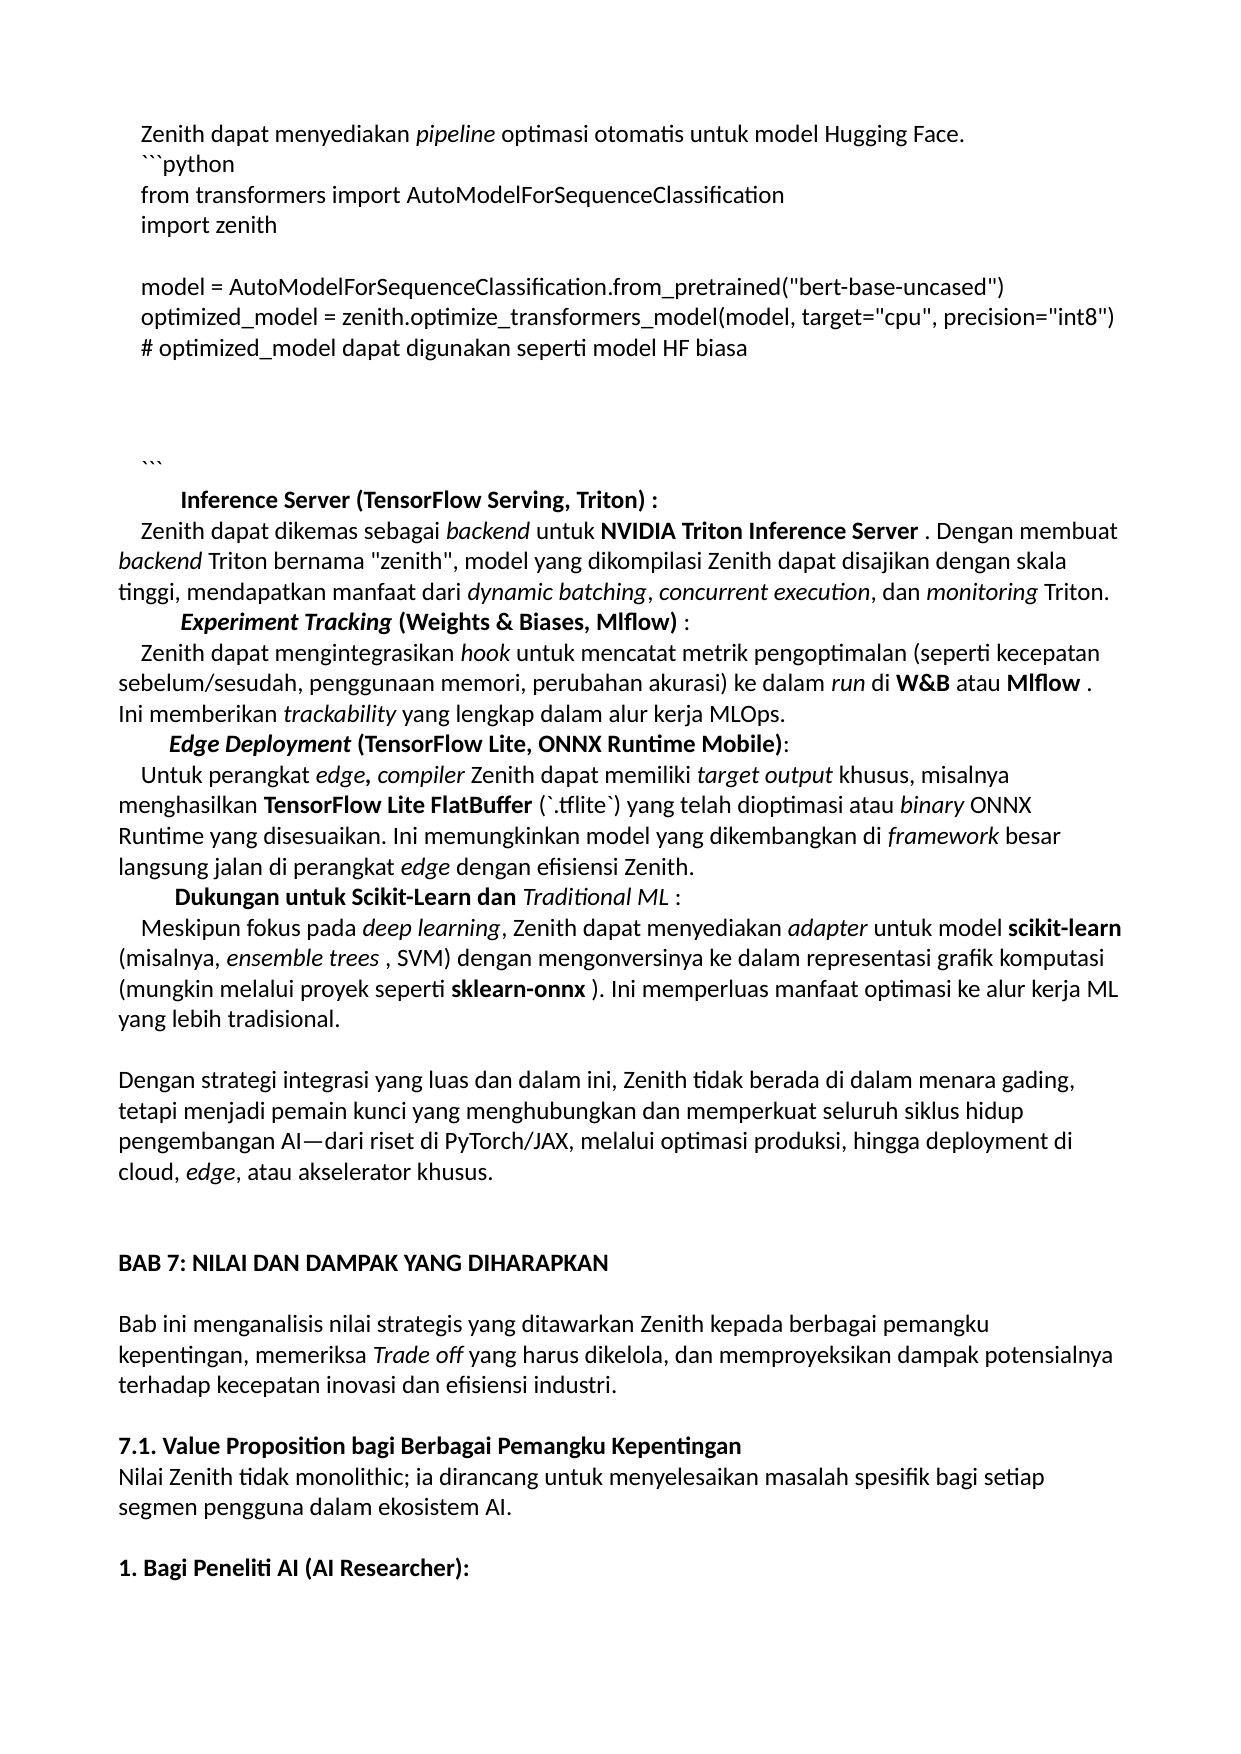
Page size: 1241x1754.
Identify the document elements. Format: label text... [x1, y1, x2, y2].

text Zenith dapat menyediakan pipeline optimasi otomatis untuk model Hugging Face. [118, 118, 1122, 149]
text 7.1. Value Proposition bagi Berbagai Pemangku Kepentingan [118, 1431, 1122, 1461]
text 1. Bagi Peneliti AI (AI Researcher): [118, 1553, 1122, 1583]
text import zenith [118, 210, 1122, 240]
text from transformers import AutoModelForSequenceClassification [118, 179, 1122, 210]
text optimized_model = zenith.optimize_transformers_model(model, target="cpu", precision="int8") [118, 301, 1122, 332]
text Dukungan untuk Scikit-Learn dan Traditional ML : [118, 881, 1122, 912]
text Edge Deployment (TensorFlow Lite, ONNX Runtime Mobile): [118, 728, 1122, 759]
text model = AutoModelForSequenceClassification.from_pretrained("bert-base-uncased") [118, 271, 1122, 301]
text Bab ini menganalisis nilai strategis yang ditawarkan Zenith kepada berbagai pemangku kepentingan, memeriksa Trade off yang harus dikelola, dan memproyeksikan dampak potensialnya terhadap kecepatan inovasi dan efisiensi industri. [118, 1308, 1122, 1400]
text Untuk perangkat edge, compiler Zenith dapat memiliki target output khusus, misalnya menghasilkan TensorFlow Lite FlatBuffer (`.tflite`) yang telah dioptimasi atau binary ONNX Runtime yang disesuaikan. Ini memungkinkan model yang dikembangkan di framework besar langsung jalan di perangkat edge dengan efisiensi Zenith. [118, 759, 1122, 881]
text Dengan strategi integrasi yang luas dan dalam ini, Zenith tidak berada di dalam menara gading, tetapi menjadi pemain kunci yang menghubungkan dan memperkuat seluruh siklus hidup pengembangan AI—dari riset di PyTorch/JAX, melalui optimasi produksi, hingga deployment di cloud, edge, atau akselerator khusus. BAB 7: NILAI DAN DAMPAK YANG DIHARAPKAN [118, 1064, 1122, 1278]
text ``` [118, 454, 1122, 484]
text ```python [118, 149, 1122, 179]
text Zenith dapat mengintegrasikan hook untuk mencatat metrik pengoptimalan (seperti kecepatan sebelum/sesudah, penggunaan memori, perubahan akurasi) ke dalam run di W&B atau Mlflow . Ini memberikan trackability yang lengkap dalam alur kerja MLOps. [118, 637, 1122, 728]
text Nilai Zenith tidak monolithic; ia dirancang untuk menyelesaikan masalah spesifik bagi setiap segmen pengguna dalam ekosistem AI. [118, 1461, 1122, 1522]
text Zenith dapat dikemas sebagai backend untuk NVIDIA Triton Inference Server . Dengan membuat backend Triton bernama "zenith", model yang dikompilasi Zenith dapat disajikan dengan skala tinggi, mendapatkan manfaat dari dynamic batching, concurrent execution, dan monitoring Triton. [118, 515, 1122, 606]
text Meskipun fokus pada deep learning, Zenith dapat menyediakan adapter untuk model scikit-learn (misalnya, ensemble trees , SVM) dengan mengonversinya ke dalam representasi grafik komputasi (mungkin melalui proyek seperti sklearn-onnx ). Ini memperluas manfaat optimasi ke alur kerja ML yang lebih tradisional. [118, 912, 1122, 1034]
text # optimized_model dapat digunakan seperti model HF biasa [118, 332, 1122, 454]
text Inference Server (TensorFlow Serving, Triton) : [118, 484, 1122, 515]
text Experiment Tracking (Weights & Biases, Mlflow) : [118, 606, 1122, 637]
